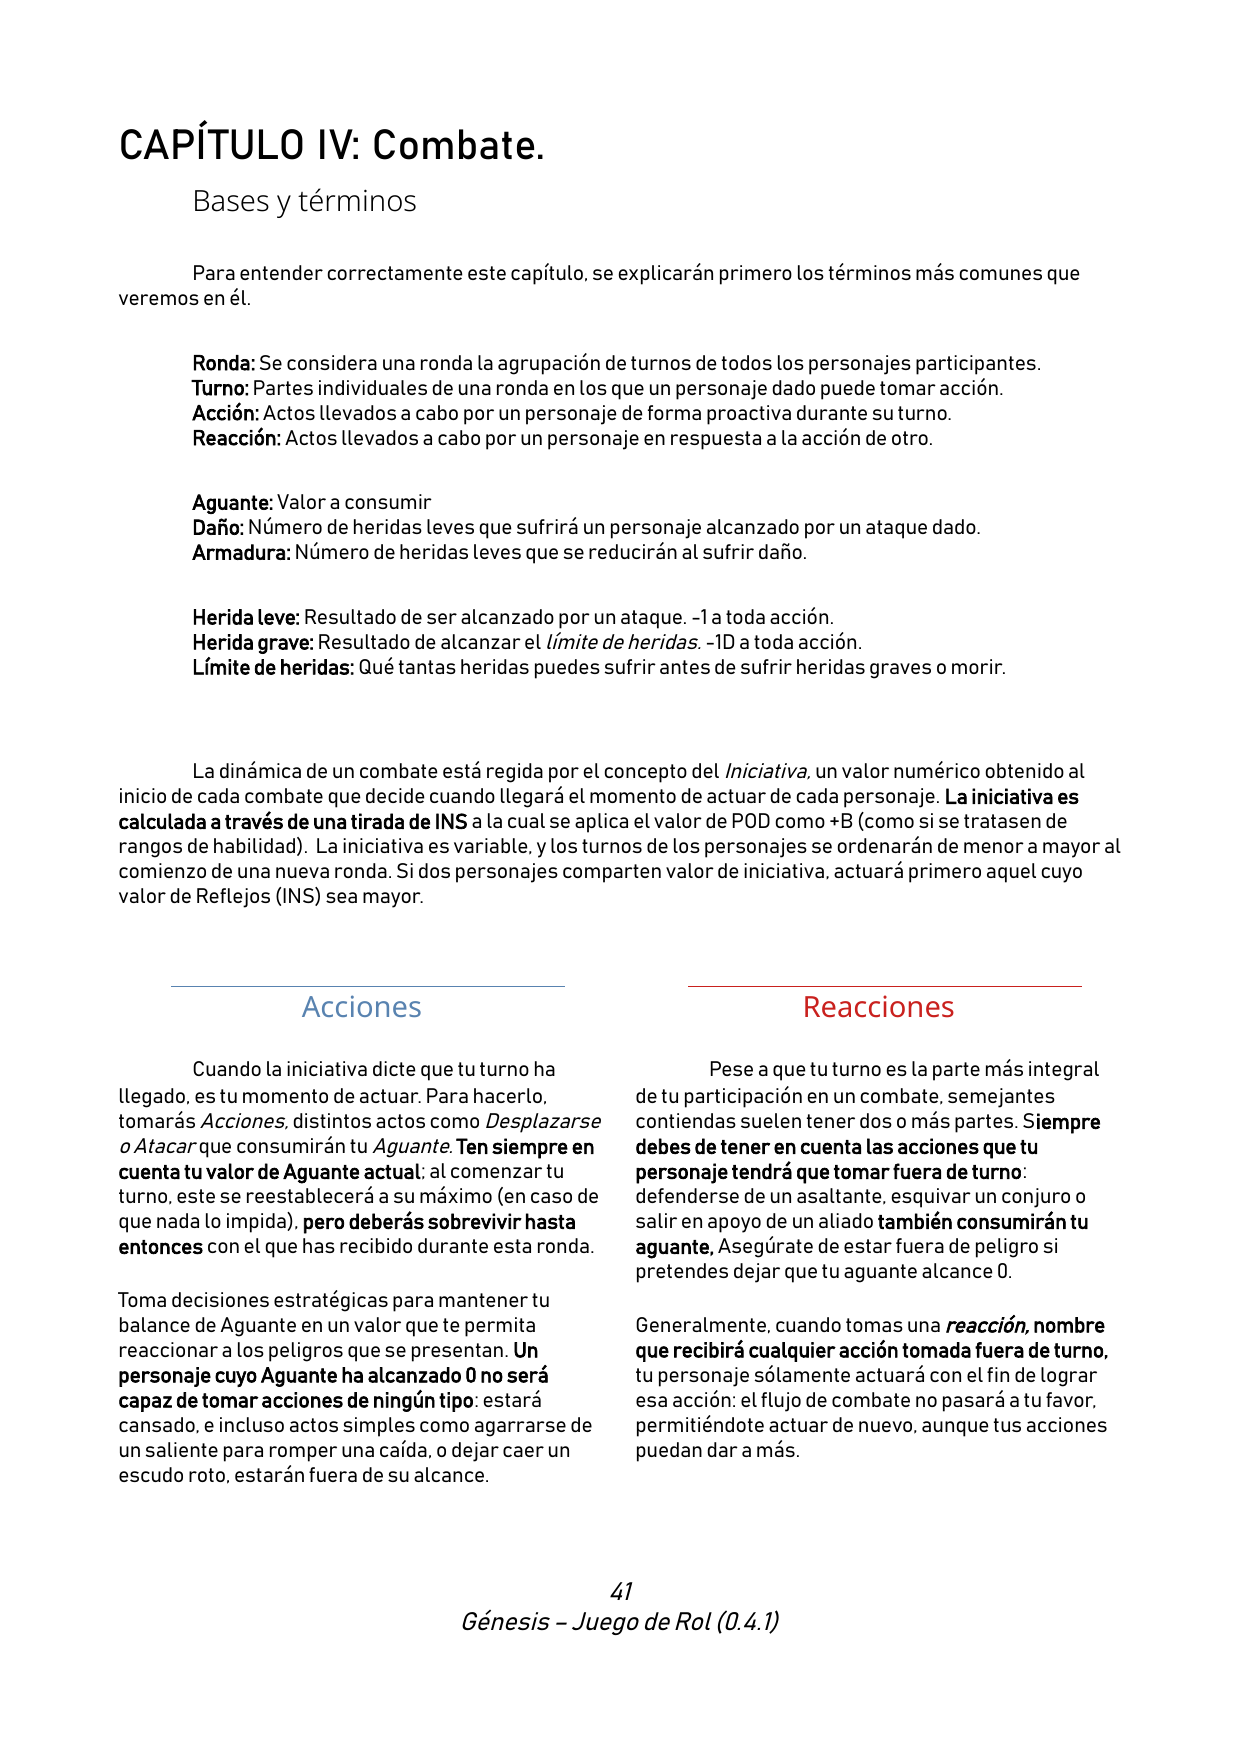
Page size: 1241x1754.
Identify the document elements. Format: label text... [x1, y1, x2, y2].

text Para entender correctamente este capítulo, se explicarán primero los términos más comunes que veremos en él. [118, 259, 1122, 309]
text Aguante: Valor a consumir [118, 489, 1122, 514]
text Armadura: Número de heridas leves que se reducirán al sufrir daño. [118, 539, 1122, 564]
text Cuando la iniciativa dicte que tu turno ha llegado, es tu momento de actuar. Para hacerlo, tomarás Acciones, distintos actos como Desplazarse o Atacar que consumirán tu Aguante. Ten siempre en cuenta tu valor de Aguante actual; al comenzar tu turno, este se reestablecerá a su máximo (en caso de que nada lo impida), pero deberás sobrevivir hasta entonces con el que has recibido durante esta ronda. [118, 1054, 605, 1258]
text Toma decisiones estratégicas para mantener tu balance de Aguante en un valor que te permita reaccionar a los peligros que se presentan. Un personaje cuyo Aguante ha alcanzado 0 no será capaz de tomar acciones de ningún tipo: estará cansado, e incluso actos simples como agarrarse de un saliente para romper una caída, o dejar caer un escudo roto, estarán fuera de su alcance. [118, 1286, 605, 1486]
text Turno: Partes individuales de una ronda en los que un personaje dado puede tomar acción. [118, 374, 1122, 399]
text Pese a que tu turno es la parte más integral de tu participación en un combate, semejantes contiendas suelen tener dos o más partes. Siempre debes de tener en cuenta las acciones que tu personaje tendrá que tomar fuera de turno: defenderse de un asaltante, esquivar un conjuro o salir en apoyo de un aliado también consumirán tu aguante, Asegúrate de estar fuera de peligro si pretendes dejar que tu aguante alcance 0. [635, 1054, 1122, 1283]
text Acciones [118, 948, 605, 1026]
text Límite de heridas: Qué tantas heridas puedes sufrir antes de sufrir heridas graves o morir. [118, 653, 1122, 678]
text Herida leve: Resultado de ser alcanzado por un ataque. -1 a toda acción. [118, 603, 1122, 628]
text Ronda: Se considera una ronda la agrupación de turnos de todos los personajes participantes. [118, 349, 1122, 374]
text Reacciones [635, 948, 1122, 1026]
text Herida grave: Resultado de alcanzar el límite de heridas. -1D a toda acción. [118, 628, 1122, 653]
text La dinámica de un combate está regida por el concepto del Iniciativa, un valor numérico obtenido al inicio de cada combate que decide cuando llegará el momento de actuar de cada personaje. La iniciativa es calculada a través de una tirada de INS a la cual se aplica el valor de POD como +B (como si se tratasen de rangos de habilidad). La iniciativa es variable, y los turnos de los personajes se ordenarán de menor a mayor al comienzo de una nueva ronda. Si dos personajes comparten valor de iniciativa, actuará primero aquel cuyo valor de Reflejos (INS) sea mayor. [118, 758, 1122, 908]
subtitle Bases y términos [118, 180, 1122, 220]
text Daño: Número de heridas leves que sufrirá un personaje alcanzado por un ataque dado. [118, 514, 1122, 539]
subtitle CAPÍTULO IV: Combate. [118, 118, 1122, 168]
text Reacción: Actos llevados a cabo por un personaje en respuesta a la acción de otro. [118, 424, 1122, 449]
text Acción: Actos llevados a cabo por un personaje de forma proactiva durante su turno. [118, 399, 1122, 424]
text Generalmente, cuando tomas una reacción, nombre que recibirá cualquier acción tomada fuera de turno, tu personaje sólamente actuará con el fin de lograr esa acción: el flujo de combate no pasará a tu favor, permitiéndote actuar de nuevo, aunque tus acciones puedan dar a más. [635, 1311, 1122, 1461]
